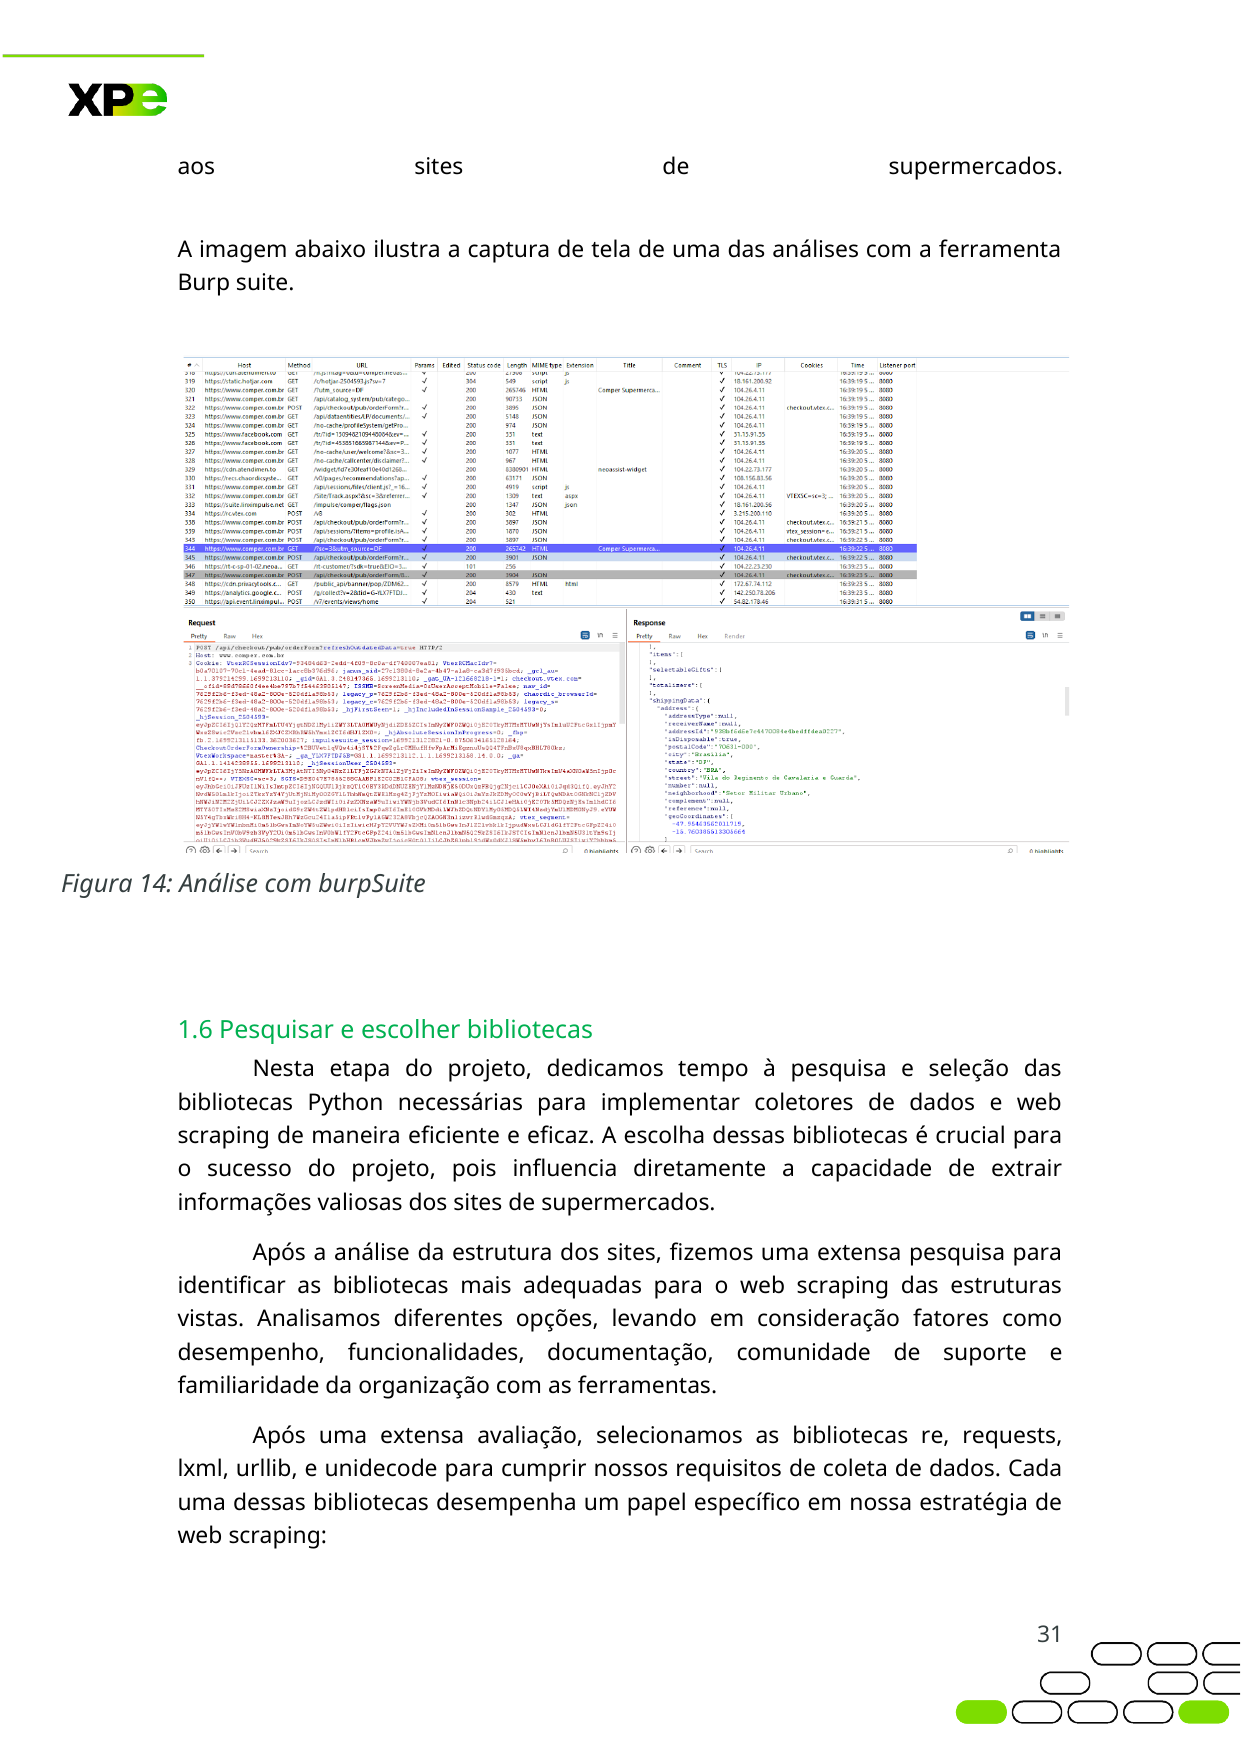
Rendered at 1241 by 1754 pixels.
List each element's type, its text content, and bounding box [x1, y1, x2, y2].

text Figura 14: Análise com burpSuite [61, 355, 1192, 899]
picture [183, 355, 1070, 853]
text aos sites de supermercados. [177, 148, 1063, 214]
text A imagem abaixo ilustra a captura de tela de uma das análises com a ferramenta Burp suite. [177, 231, 1063, 298]
text Após a análise da estrutura dos sites, fizemos uma extensa pesquisa para identificar as bibliotecas mais adequadas para o web scraping das estruturas vistas. Analisamos diferentes opções, levando em consideração fatores como desempenho, funcionalidades, documentação, comunidade de suporte e familiaridade da organização com as ferramentas. [177, 1233, 1063, 1400]
picture [2, 51, 205, 148]
text Nesta etapa do projeto, dedicamos tempo à pesquisa e seleção das bibliotecas Python necessárias para implementar coletores de dados e web scraping de maneira eficiente e eficaz. A escolha dessas bibliotecas é crucial para o sucesso do projeto, pois influencia diretamente a capacidade de extrair informações valiosas dos sites de supermercados. [177, 1050, 1063, 1217]
text Após uma extensa avaliação, selecionamos as bibliotecas re, requests, lxml, urllib, e unidecode para cumprir nossos requisitos de coleta de dados. Cada uma dessas bibliotecas desempenha um papel específico em nossa estratégia de web scraping: [177, 1417, 1063, 1550]
picture [955, 1642, 1241, 1724]
subtitle 1.6 Pesquisar e escolher bibliotecas [177, 978, 1063, 1046]
